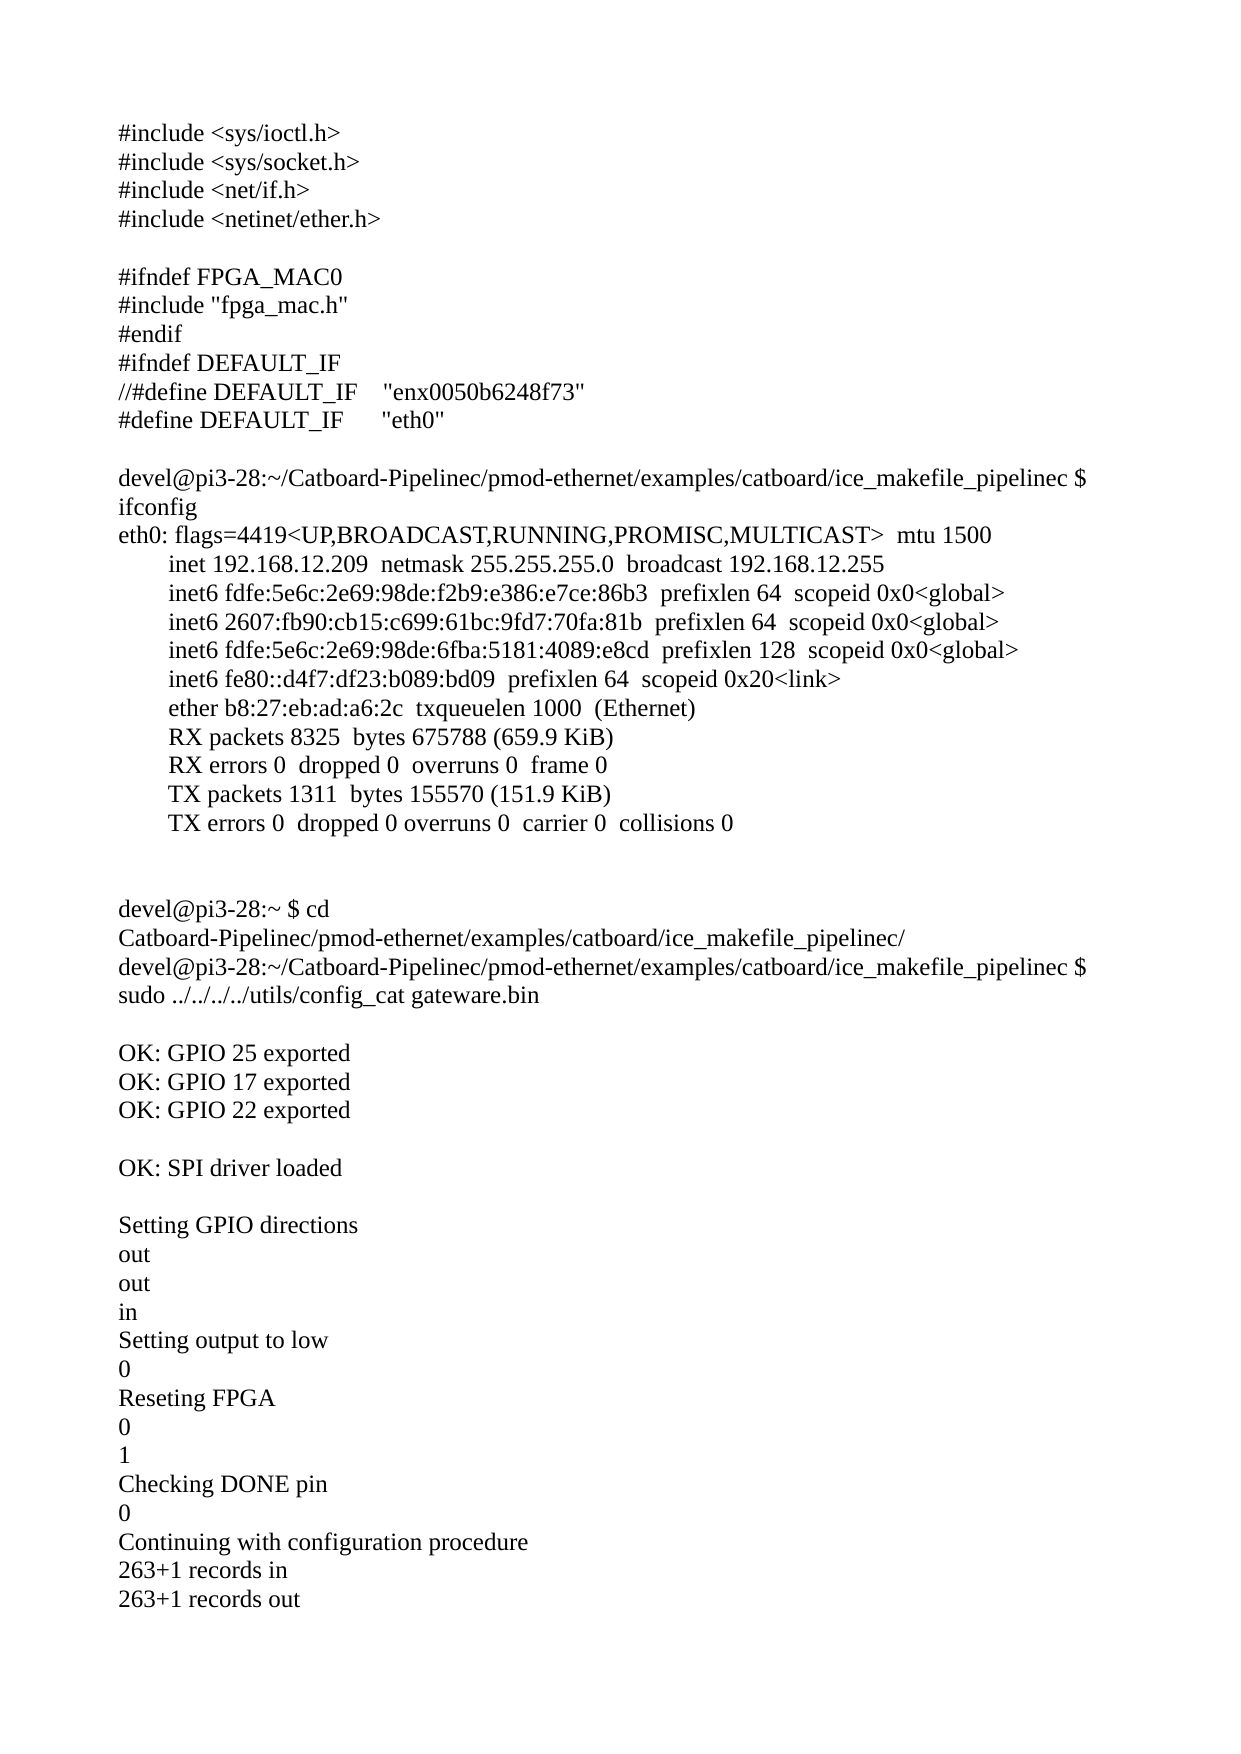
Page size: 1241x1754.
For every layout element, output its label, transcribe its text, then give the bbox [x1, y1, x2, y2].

text devel@pi3-28:~/Catboard-Pipelinec/pmod-ethernet/examples/catboard/ice_makefile_pipelinec $ sudo ../../../../utils/config_cat gateware.bin [118, 952, 1122, 1009]
text OK: GPIO 17 exported [118, 1067, 1122, 1096]
text OK: GPIO 22 exported [118, 1096, 1122, 1124]
text TX packets 1311 bytes 155570 (151.9 KiB) [118, 779, 1122, 808]
text #include <sys/socket.h> [118, 147, 1122, 176]
text #define DEFAULT_IF "eth0" [118, 406, 1122, 434]
text #ifndef FPGA_MAC0 [118, 262, 1122, 291]
text Checking DONE pin [118, 1469, 1122, 1498]
text #include <net/if.h> [118, 176, 1122, 204]
text 0 [118, 1412, 1122, 1441]
text 263+1 records in [118, 1556, 1122, 1584]
text inet 192.168.12.209 netmask 255.255.255.0 broadcast 192.168.12.255 [118, 549, 1122, 578]
text #include <netinet/ether.h> [118, 204, 1122, 233]
text //#define DEFAULT_IF "enx0050b6248f73" [118, 377, 1122, 406]
text out [118, 1239, 1122, 1268]
text TX errors 0 dropped 0 overruns 0 carrier 0 collisions 0 [118, 808, 1122, 837]
text RX errors 0 dropped 0 overruns 0 frame 0 [118, 751, 1122, 779]
text 0 [118, 1498, 1122, 1527]
text inet6 fe80::d4f7:df23:b089:bd09 prefixlen 64 scopeid 0x20<link> [118, 664, 1122, 693]
text #endif [118, 319, 1122, 348]
text OK: GPIO 25 exported [118, 1038, 1122, 1067]
text 1 [118, 1441, 1122, 1469]
text OK: SPI driver loaded [118, 1153, 1122, 1182]
text devel@pi3-28:~ $ cd Catboard-Pipelinec/pmod-ethernet/examples/catboard/ice_makefile_pipelinec/ [118, 894, 1122, 952]
text #include "fpga_mac.h" [118, 291, 1122, 319]
text devel@pi3-28:~/Catboard-Pipelinec/pmod-ethernet/examples/catboard/ice_makefile_pipelinec $ ifconfig [118, 463, 1122, 521]
text Reseting FPGA [118, 1383, 1122, 1412]
text in [118, 1297, 1122, 1326]
text inet6 fdfe:5e6c:2e69:98de:6fba:5181:4089:e8cd prefixlen 128 scopeid 0x0<global> [118, 636, 1122, 664]
text 0 [118, 1354, 1122, 1383]
text #ifndef DEFAULT_IF [118, 348, 1122, 377]
text Setting output to low [118, 1326, 1122, 1354]
text 263+1 records out [118, 1584, 1122, 1613]
text ether b8:27:eb:ad:a6:2c txqueuelen 1000 (Ethernet) [118, 693, 1122, 722]
text eth0: flags=4419<UP,BROADCAST,RUNNING,PROMISC,MULTICAST> mtu 1500 [118, 521, 1122, 549]
text out [118, 1268, 1122, 1297]
text Continuing with configuration procedure [118, 1527, 1122, 1556]
text RX packets 8325 bytes 675788 (659.9 KiB) [118, 722, 1122, 751]
text Setting GPIO directions [118, 1211, 1122, 1239]
text inet6 fdfe:5e6c:2e69:98de:f2b9:e386:e7ce:86b3 prefixlen 64 scopeid 0x0<global> [118, 578, 1122, 607]
text #include <sys/ioctl.h> [118, 118, 1122, 147]
text inet6 2607:fb90:cb15:c699:61bc:9fd7:70fa:81b prefixlen 64 scopeid 0x0<global> [118, 607, 1122, 636]
